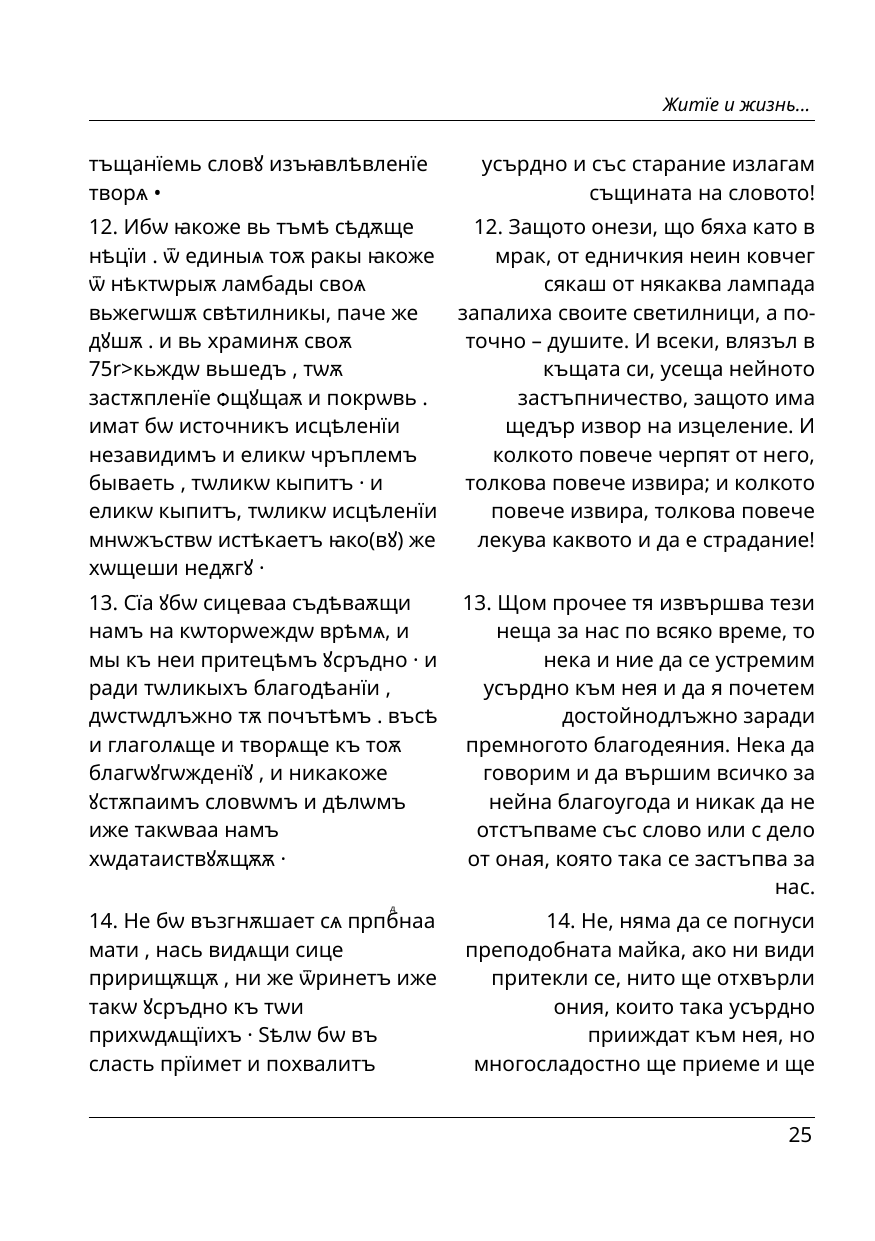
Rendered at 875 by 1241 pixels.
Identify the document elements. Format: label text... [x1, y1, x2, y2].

table_cell тъщанїемь словꙋ изъꙗвлѣвленїе творѧ • [89, 150, 452, 212]
table_cell 13. Сїа ꙋбѡ сицеваа съдѣваѫщи намъ на кѡторѡеждѡ врѣмѧ, и мы къ неи притецѣмъ ꙋсръдно · и ради тѡликыхъ благодѣанїи , дѡстѡдлъжно тѫ почътѣмъ . въсѣ и глаголѧще и творѧще къ тоѫ благѡꙋгѡжденїꙋ , и никакоже ꙋстѫпаимъ словѡмъ и дѣлѡмъ иже такѡваа намъ хѡдатаиствꙋѫщѫѫ · [89, 588, 452, 907]
table_cell 12. Защото онези, що бяха като в мрак, от едничкия неин ковчег сякаш от някаква лампада запалиха своите светилници, а по-точно – душите. И всеки, влязъл в къщата си, усеща нейното застъпничество, защото има щедър извор на изцеление. И колкото повече черпят от него, толкова повече извира; и колкото повече извира, толкова повече лекува каквото и да е страдание! [452, 212, 815, 588]
table_cell 14. Не, няма да се погнуси преподобната майка, ако ни види притекли се, нито ще отхвърли ония, които така усърдно прииждат към нея, но многосладостно ще приеме и ще [452, 907, 815, 1077]
table_cell 13. Щом прочее тя извършва тези неща за нас по всяко време, то нека и ние да се устремим усърдно към нея и да я почетем достойнодлъжно заради премногото благодеяния. Нека да говорим и да вършим всичко за нейна благоугода и никак да не отстъпваме със слово или с дело от оная, която така се застъпва за нас. [452, 588, 815, 907]
table_cell 12. Ибѡ ꙗкоже вь тъмѣ сѣдѫще нѣцїи . ѿ единыѧ тоѫ ракы ꙗкоже ѿ нѣктѡрыѫ ламбады своѧ вьжегѡшѫ свѣтилникы, паче же дꙋшѫ . и вь храминѫ своѫ 75r>кьждѡ вьшедъ , тѡѫ застѫпленїе ѻщꙋщаѫ и покрѡвь . имат бѡ источникъ исцѣленїи незавидимъ и еликѡ чръплемъ бываеть , тѡликѡ кыпитъ · и еликѡ кыпитъ, тѡликѡ исцѣленїи мнѡжъствѡ истѣкаетъ ꙗко(вꙋ) же хѡщеши недѫгꙋ · [89, 212, 452, 588]
table_cell усърдно и със старание излагам същината на словото! [452, 150, 815, 212]
table_cell 14. Не бѡ възгнѫшает сѧ прпбⷣнаа мати , нась видѧщи сице пририщѫщѫ , ни же ѿринетъ иже такѡ ꙋсръдно къ тѡи прихѡдѧщїихъ · Ѕѣлѡ бѡ въ сласть прїимет и похвалитъ [89, 907, 452, 1077]
